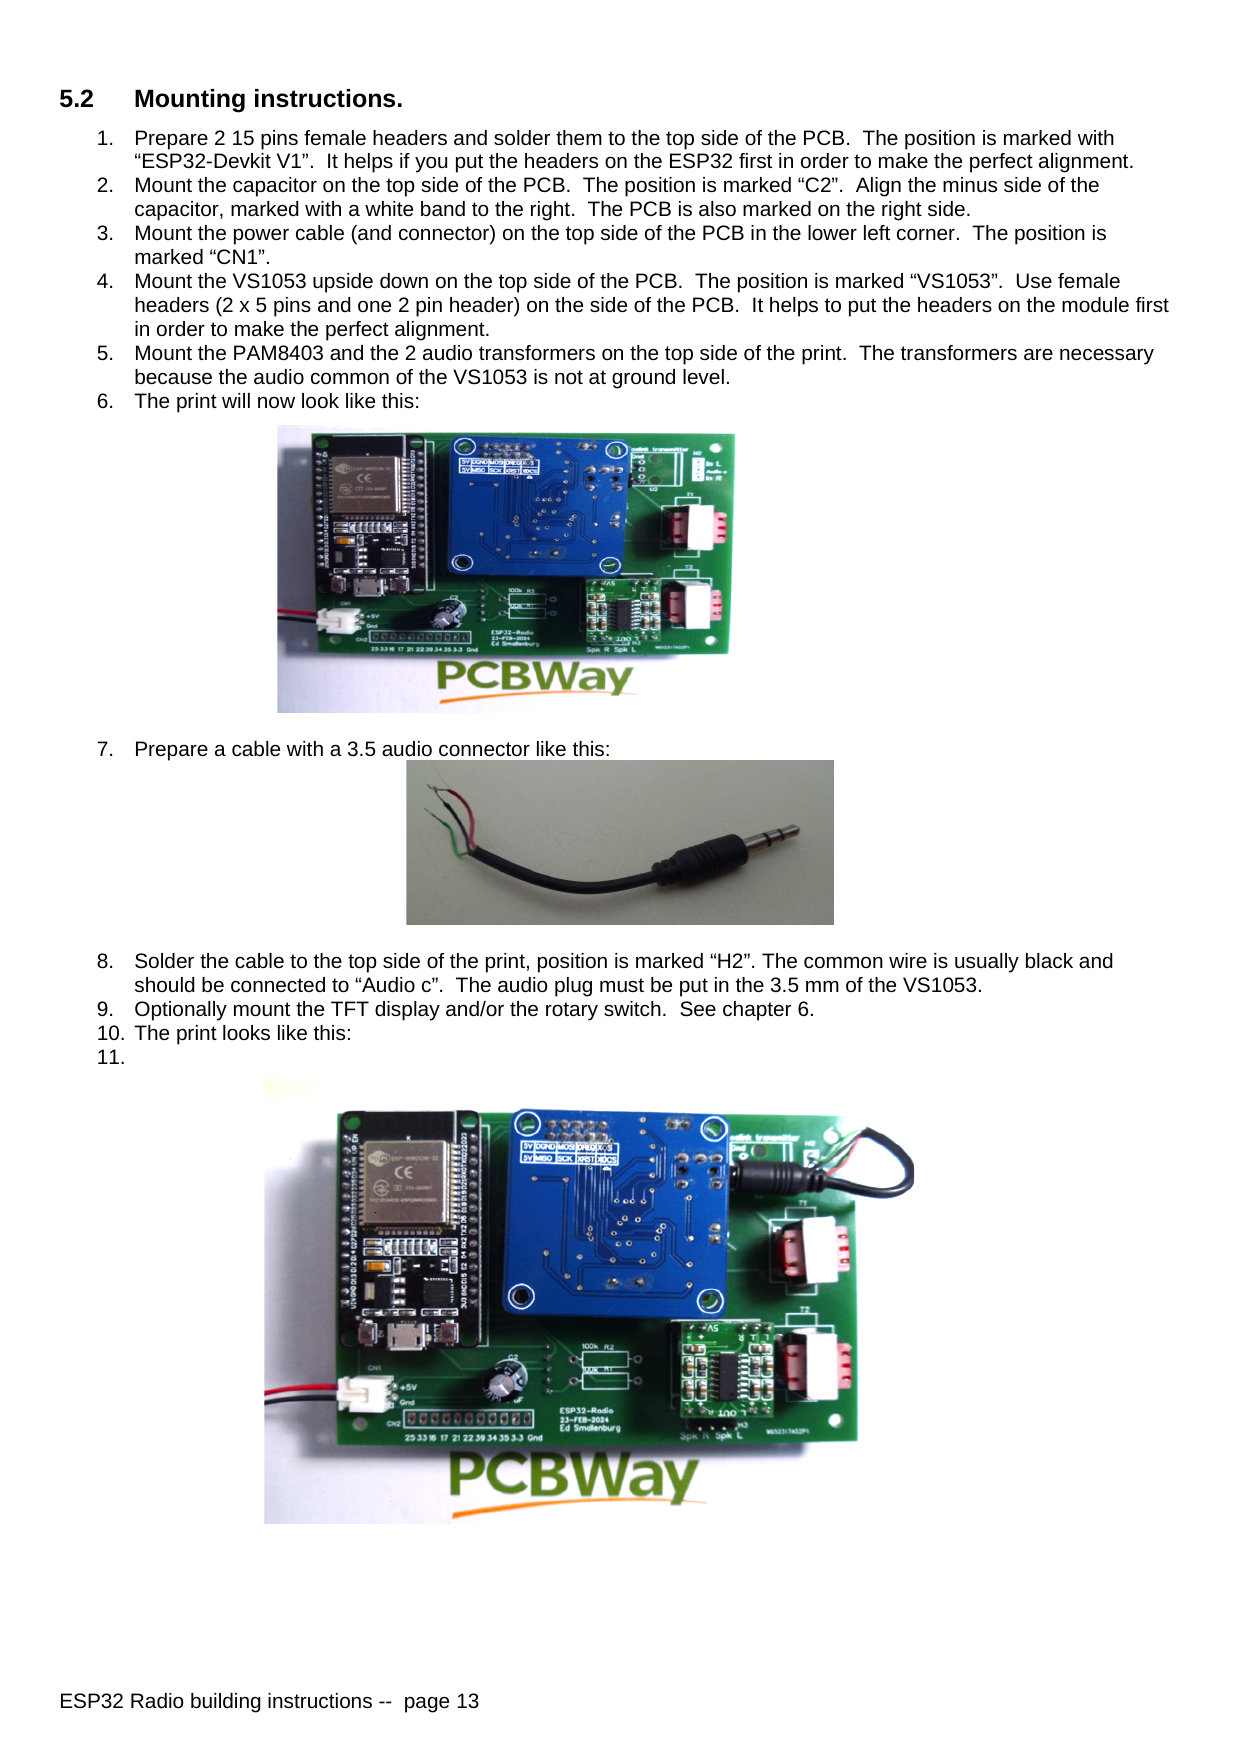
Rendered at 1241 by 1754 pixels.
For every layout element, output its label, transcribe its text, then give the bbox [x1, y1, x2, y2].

list Prepare a cable with a 3.5 audio connector like this: [97, 737, 1181, 761]
list Mount the capacitor on the top side of the PCB. The position is marked “C2”. Align the minus side of the capacitor, marked with a white band to the right. The PCB is also marked on the right side. [97, 173, 1181, 221]
picture [277, 425, 744, 713]
subtitle Mounting instructions. [59, 84, 1181, 113]
picture [264, 1078, 915, 1524]
list Mount the PAM8403 and the 2 audio transformers on the top side of the print. The transformers are necessary because the audio common of the VS1053 is not at ground level. [97, 341, 1181, 389]
list The print looks like this: [97, 1021, 1181, 1045]
list Mount the power cable (and connector) on the top side of the PCB in the lower left corner. The position is marked “CN1”. [97, 221, 1181, 269]
list Mount the VS1053 upside down on the top side of the PCB. The position is marked “VS1053”. Use female headers (2 x 5 pins and one 2 pin header) on the side of the PCB. It helps to put the headers on the module first in order to make the perfect alignment. [97, 269, 1181, 341]
list Optionally mount the TFT display and/or the rotary switch. See chapter 6. [97, 997, 1181, 1021]
list The print will now look like this: [97, 389, 1181, 413]
list Solder the cable to the top side of the print, position is marked “H2”. The common wire is usually black and should be connected to “Audio c”. The audio plug must be put in the 3.5 mm of the VS1053. [97, 949, 1181, 997]
picture [406, 760, 834, 925]
list Prepare 2 15 pins female headers and solder them to the top side of the PCB. The position is marked with “ESP32-Devkit V1”. It helps if you put the headers on the ESP32 first in order to make the perfect alignment. [97, 125, 1181, 173]
